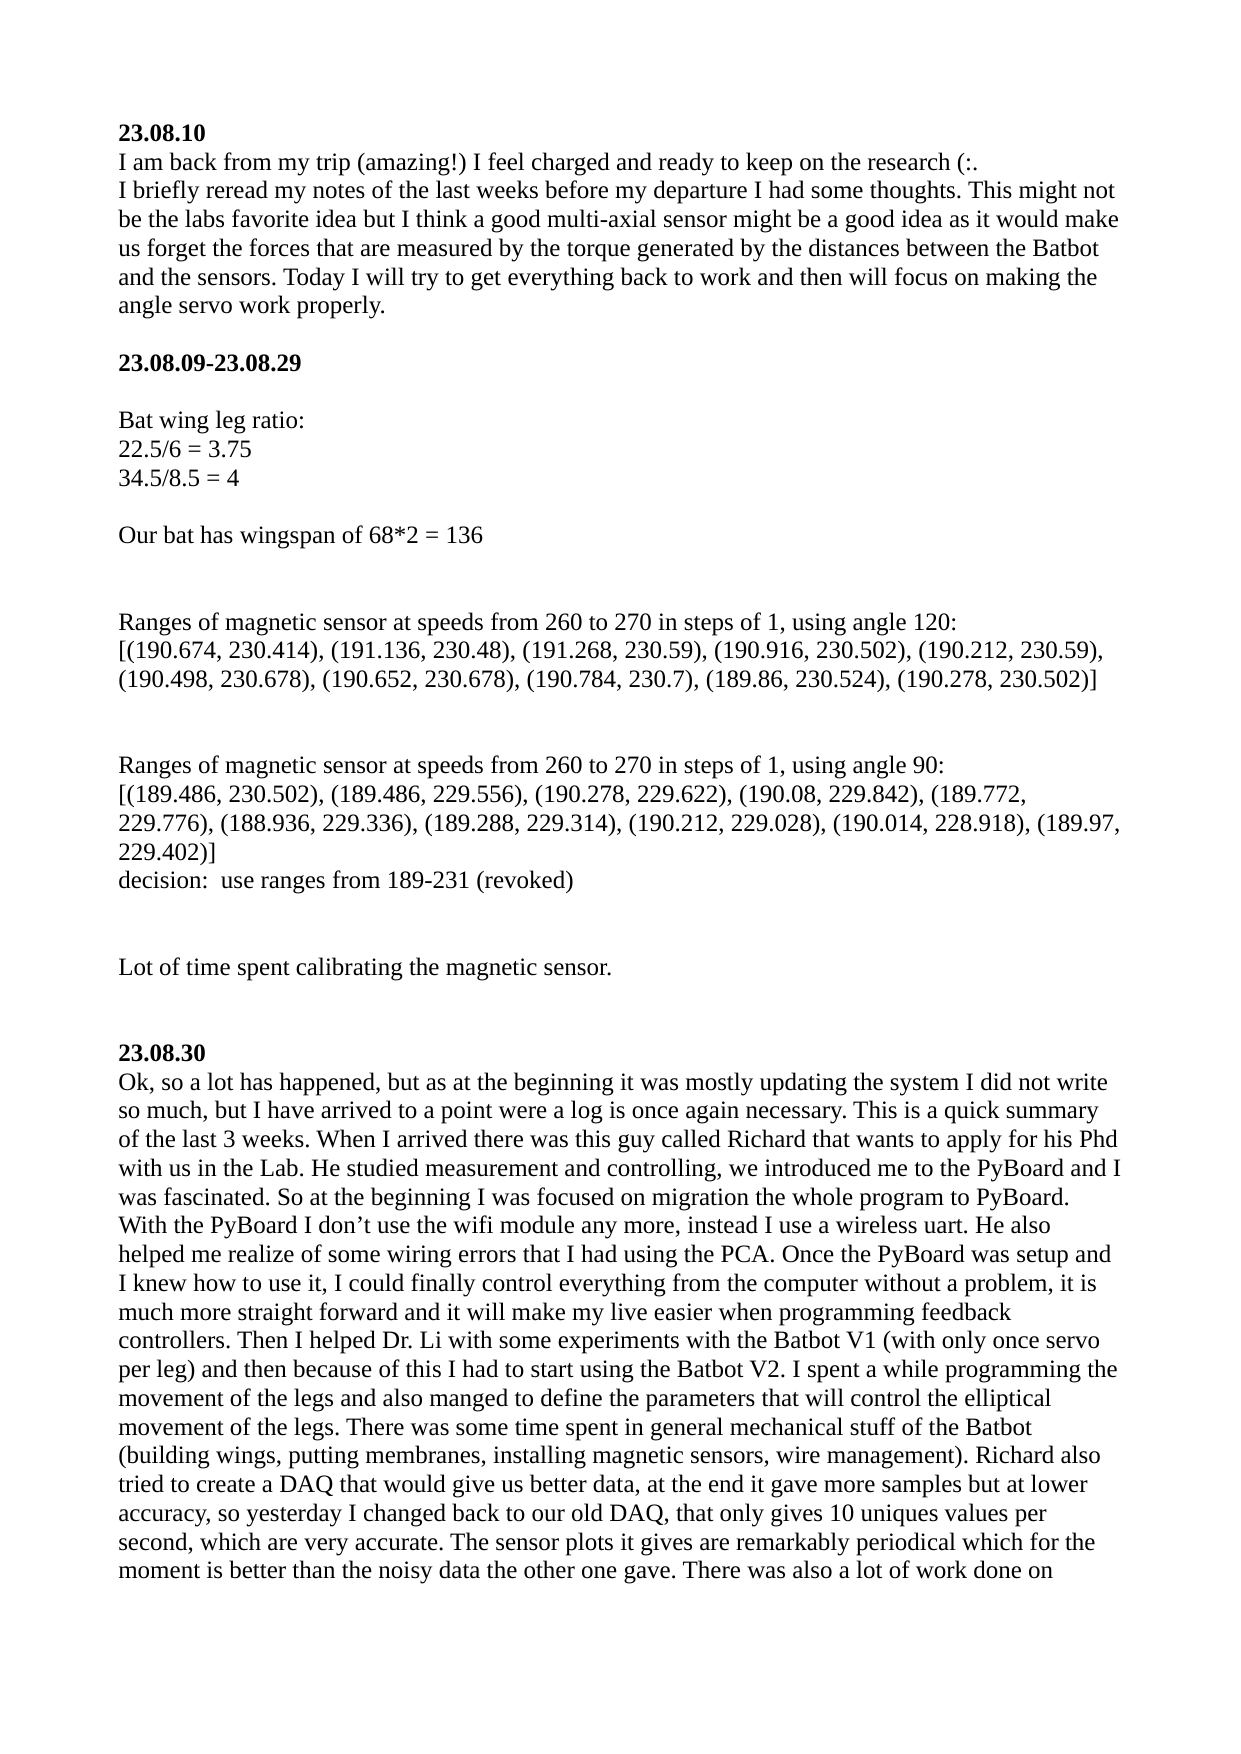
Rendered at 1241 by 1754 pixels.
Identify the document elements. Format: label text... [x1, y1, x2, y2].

text 23.08.10 [118, 118, 1122, 147]
text I briefly reread my notes of the last weeks before my departure I had some thoughts. This might not be the labs favorite idea but I think a good multi-axial sensor might be a good idea as it would make us forget the forces that are measured by the torque generated by the distances between the Batbot and the sensors. Today I will try to get everything back to work and then will focus on making the angle servo work properly. [118, 176, 1122, 319]
text Lot of time spent calibrating the magnetic sensor. [118, 952, 1122, 981]
text 34.5/8.5 = 4 [118, 463, 1122, 492]
text Ranges of magnetic sensor at speeds from 260 to 270 in steps of 1, using angle 120: [118, 607, 1122, 636]
text 22.5/6 = 3.75 [118, 434, 1122, 463]
text 23.08.30 [118, 1038, 1122, 1067]
text decision: use ranges from 189-231 (revoked) [118, 866, 1122, 894]
text [(190.674, 230.414), (191.136, 230.48), (191.268, 230.59), (190.916, 230.502), (190.212, 230.59), (190.498, 230.678), (190.652, 230.678), (190.784, 230.7), (189.86, 230.524), (190.278, 230.502)] [118, 636, 1122, 693]
text 23.08.09-23.08.29 [118, 348, 1122, 377]
text Our bat has wingspan of 68*2 = 136 [118, 521, 1122, 549]
text Ok, so a lot has happened, but as at the beginning it was mostly updating the system I did not write so much, but I have arrived to a point were a log is once again necessary. This is a quick summary of the last 3 weeks. When I arrived there was this guy called Richard that wants to apply for his Phd with us in the Lab. He studied measurement and controlling, we introduced me to the PyBoard and I was fascinated. So at the beginning I was focused on migration the whole program to PyBoard. With the PyBoard I don’t use the wifi module any more, instead I use a wireless uart. He also helped me realize of some wiring errors that I had using the PCA. Once the PyBoard was setup and I knew how to use it, I could finally control everything from the computer without a problem, it is much more straight forward and it will make my live easier when programming feedback controllers. Then I helped Dr. Li with some experiments with the Batbot V1 (with only once servo per leg) and then because of this I had to start using the Batbot V2. I spent a while programming the movement of the legs and also manged to define the parameters that will control the elliptical movement of the legs. There was some time spent in general mechanical stuff of the Batbot (building wings, putting membranes, installing magnetic sensors, wire management). Richard also tried to create a DAQ that would give us better data, at the end it gave more samples but at lower accuracy, so yesterday I changed back to our old DAQ, that only gives 10 uniques values per second, which are very accurate. The sensor plots it gives are remarkably periodical which for the moment is better than the noisy data the other one gave. There was also a lot of work done on [118, 1067, 1122, 1584]
text Ranges of magnetic sensor at speeds from 260 to 270 in steps of 1, using angle 90: [118, 751, 1122, 779]
text I am back from my trip (amazing!) I feel charged and ready to keep on the research (:. [118, 147, 1122, 176]
text [(189.486, 230.502), (189.486, 229.556), (190.278, 229.622), (190.08, 229.842), (189.772, 229.776), (188.936, 229.336), (189.288, 229.314), (190.212, 229.028), (190.014, 228.918), (189.97, 229.402)] [118, 779, 1122, 866]
text Bat wing leg ratio: [118, 406, 1122, 434]
